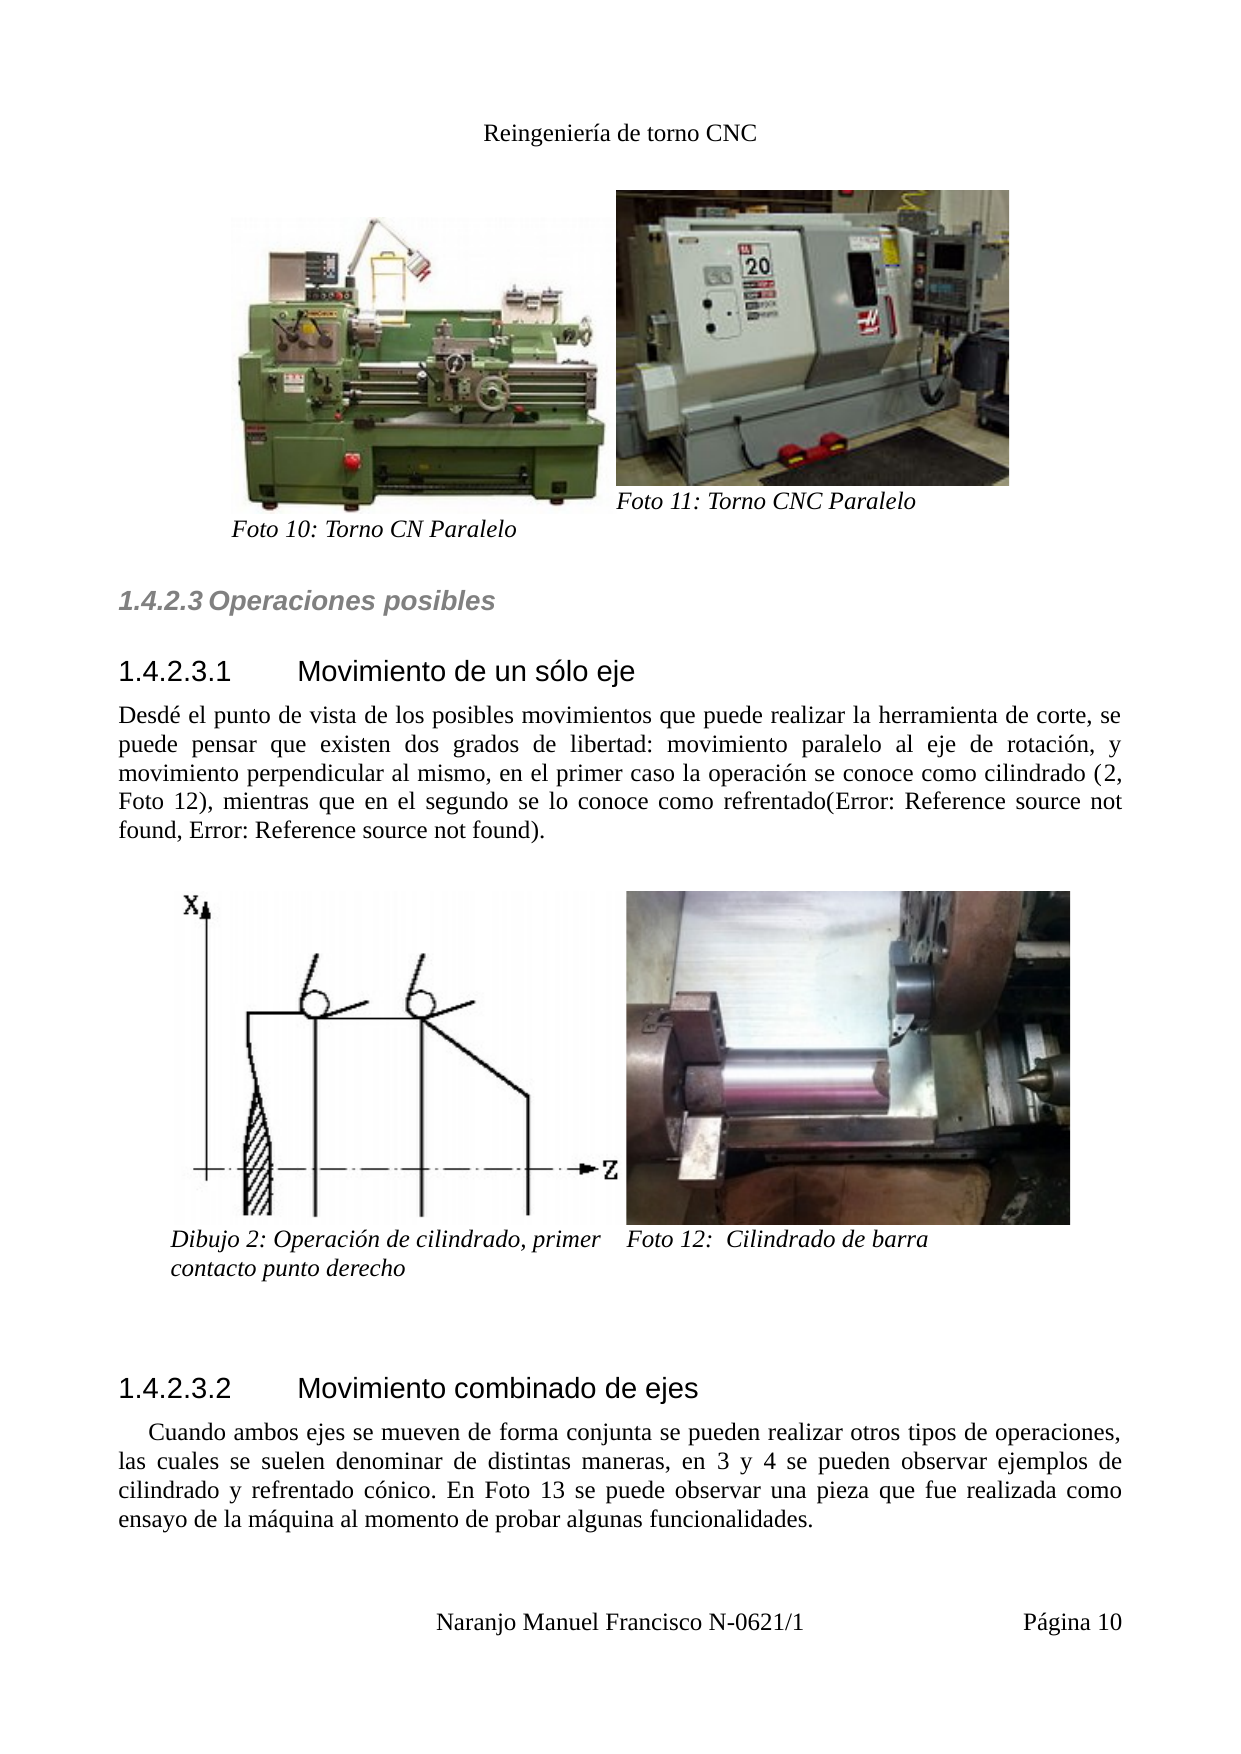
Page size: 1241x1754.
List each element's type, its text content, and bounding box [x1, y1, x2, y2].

text Dibujo 2: Operación de cilindrado, primer contacto punto derecho [170, 1225, 626, 1282]
subtitle Operaciones posibles [118, 585, 1122, 617]
subtitle Movimiento combinado de ejes [118, 1371, 1122, 1405]
text Desdé el punto de vista de los posibles movimientos que puede realizar la herramienta de corte, se puede pensar que existen dos grados de libertad: movimiento paralelo al eje de rotación, y movimiento perpendicular al mismo, en el primer caso la operación se conoce como cilindrado (Dibujo 2, Foto 12), mientras que en el segundo se lo conoce como refrentado(Error: no se encontró el origen de la referencia, Error: no se encontró el origen de la referencia). [118, 700, 1122, 844]
picture [231, 190, 1010, 514]
text Foto 12: Cilindrado de barra [626, 1225, 1070, 1253]
picture [170, 891, 1071, 1225]
text Foto 10: Torno CN Paralelo [231, 514, 616, 543]
text Foto 11: Torno CNC Paralelo [617, 486, 1009, 514]
subtitle Movimiento de un sólo eje [118, 654, 1122, 688]
text Cuando ambos ejes se mueven de forma conjunta se pueden realizar otros tipos de operaciones, las cuales se suelen denominar de distintas maneras, en Dibujo 3 y Dibujo 4 se pueden observar ejemplos de cilindrado y refrentado cónico. En Foto 13 se puede observar una pieza que fue realizada como ensayo de la máquina al momento de probar algunas funcionalidades. [118, 1417, 1122, 1532]
